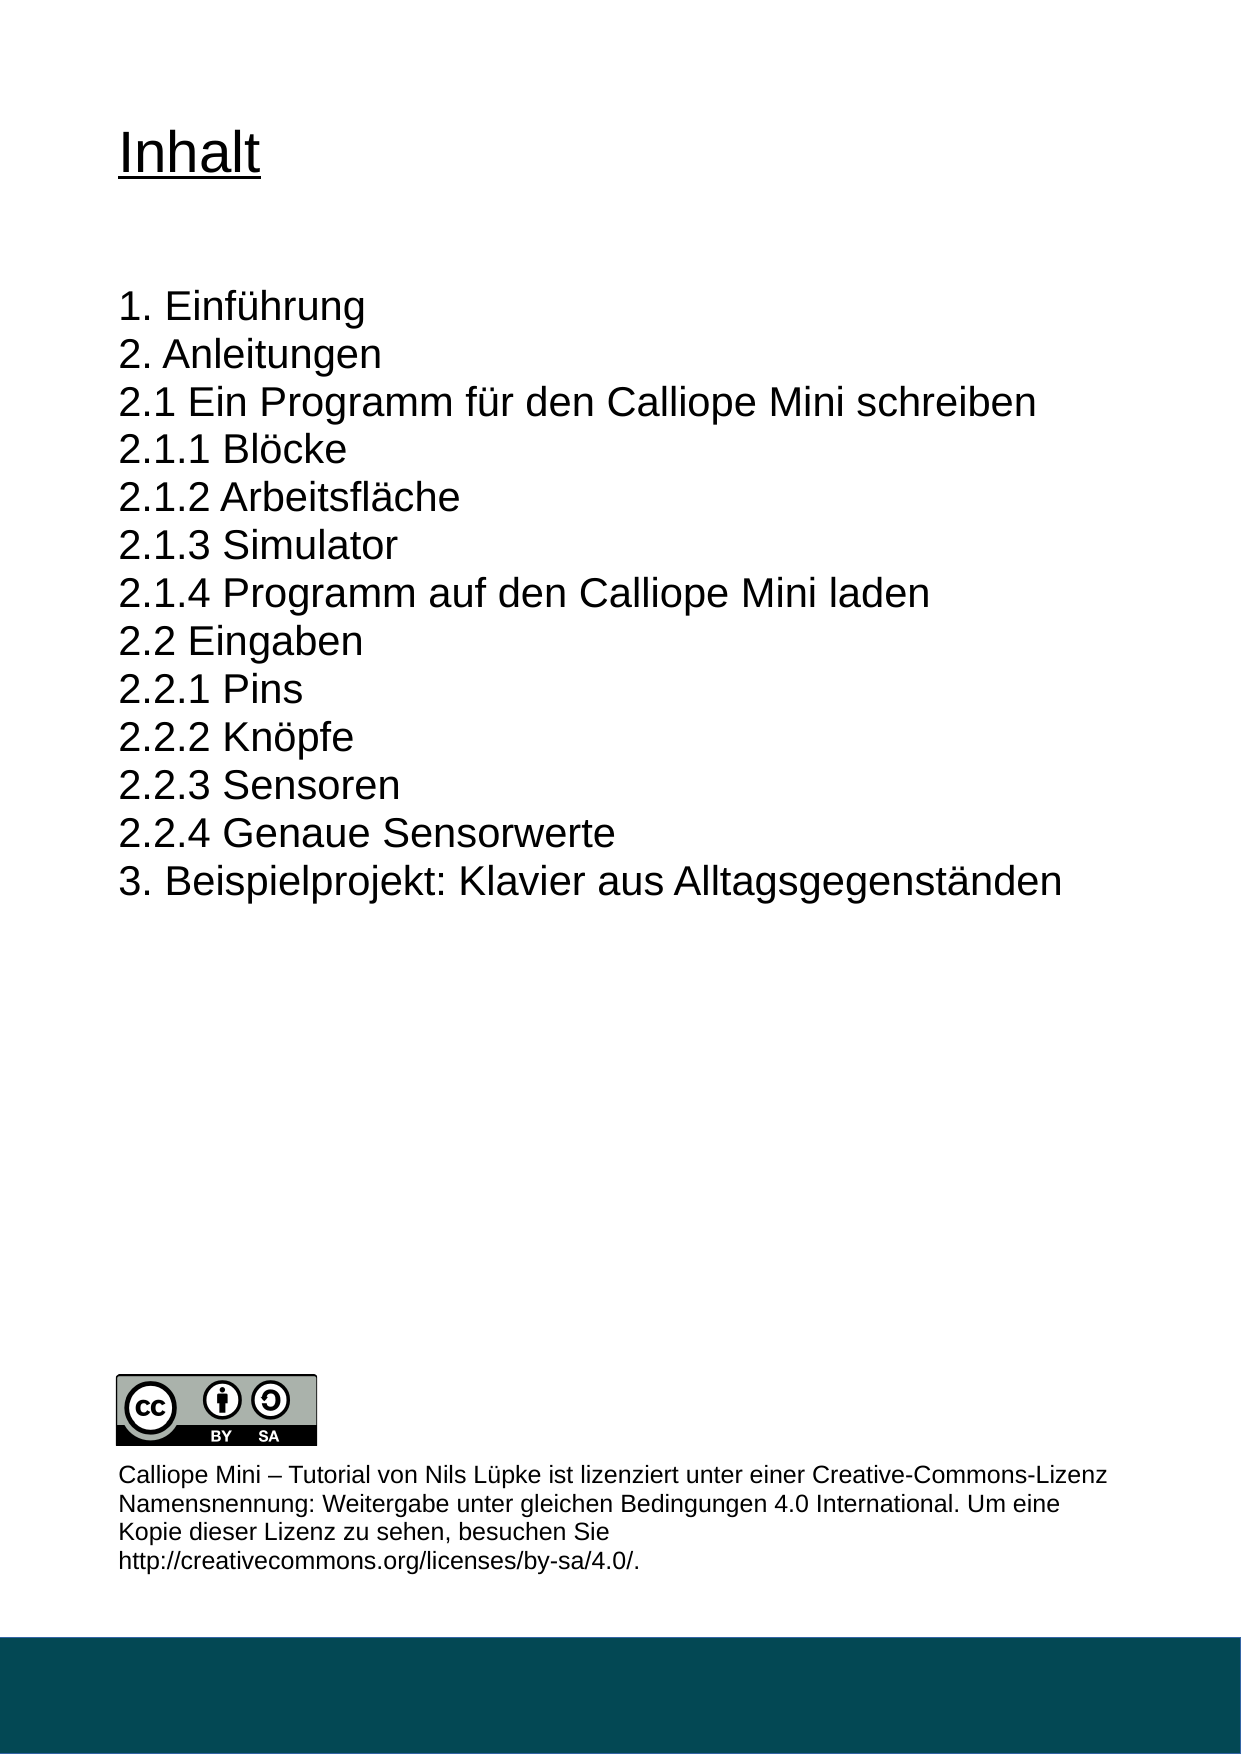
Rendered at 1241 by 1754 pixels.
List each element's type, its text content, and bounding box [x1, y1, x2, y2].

picture [115, 1374, 318, 1446]
text 2.1.2 Arbeitsfläche [118, 473, 1122, 521]
text 2.1.4 Programm auf den Calliope Mini laden [118, 568, 1122, 616]
text 2.1.1 Blöcke [118, 425, 1122, 473]
text Inhalt [118, 118, 1122, 185]
text 2.2.4 Genaue Sensorwerte [118, 808, 1122, 856]
text Calliope Mini – Tutorial von Nils Lüpke ist lizenziert unter einer Creative-Commons-Lizenz Namensnennung: Weitergabe unter gleichen Bedingungen 4.0 International. Um eine Kopie dieser Lizenz zu sehen, besuchen Sie http://creativecommons.org/licenses/by-sa/4.0/. [118, 1460, 1122, 1575]
text 2.2.1 Pins [118, 664, 1122, 712]
text 2.2 Eingaben [118, 616, 1122, 664]
text 2.2.3 Sensoren [118, 760, 1122, 808]
text 2.1.3 Simulator [118, 521, 1122, 568]
text 2. Anleitungen [118, 329, 1122, 377]
text 3. Beispielprojekt: Klavier aus Alltagsgegenständen [118, 856, 1122, 904]
text 2.1 Ein Programm für den Calliope Mini schreiben [118, 377, 1122, 425]
text 1. Einführung [118, 281, 1122, 329]
text 2.2.2 Knöpfe [118, 712, 1122, 760]
